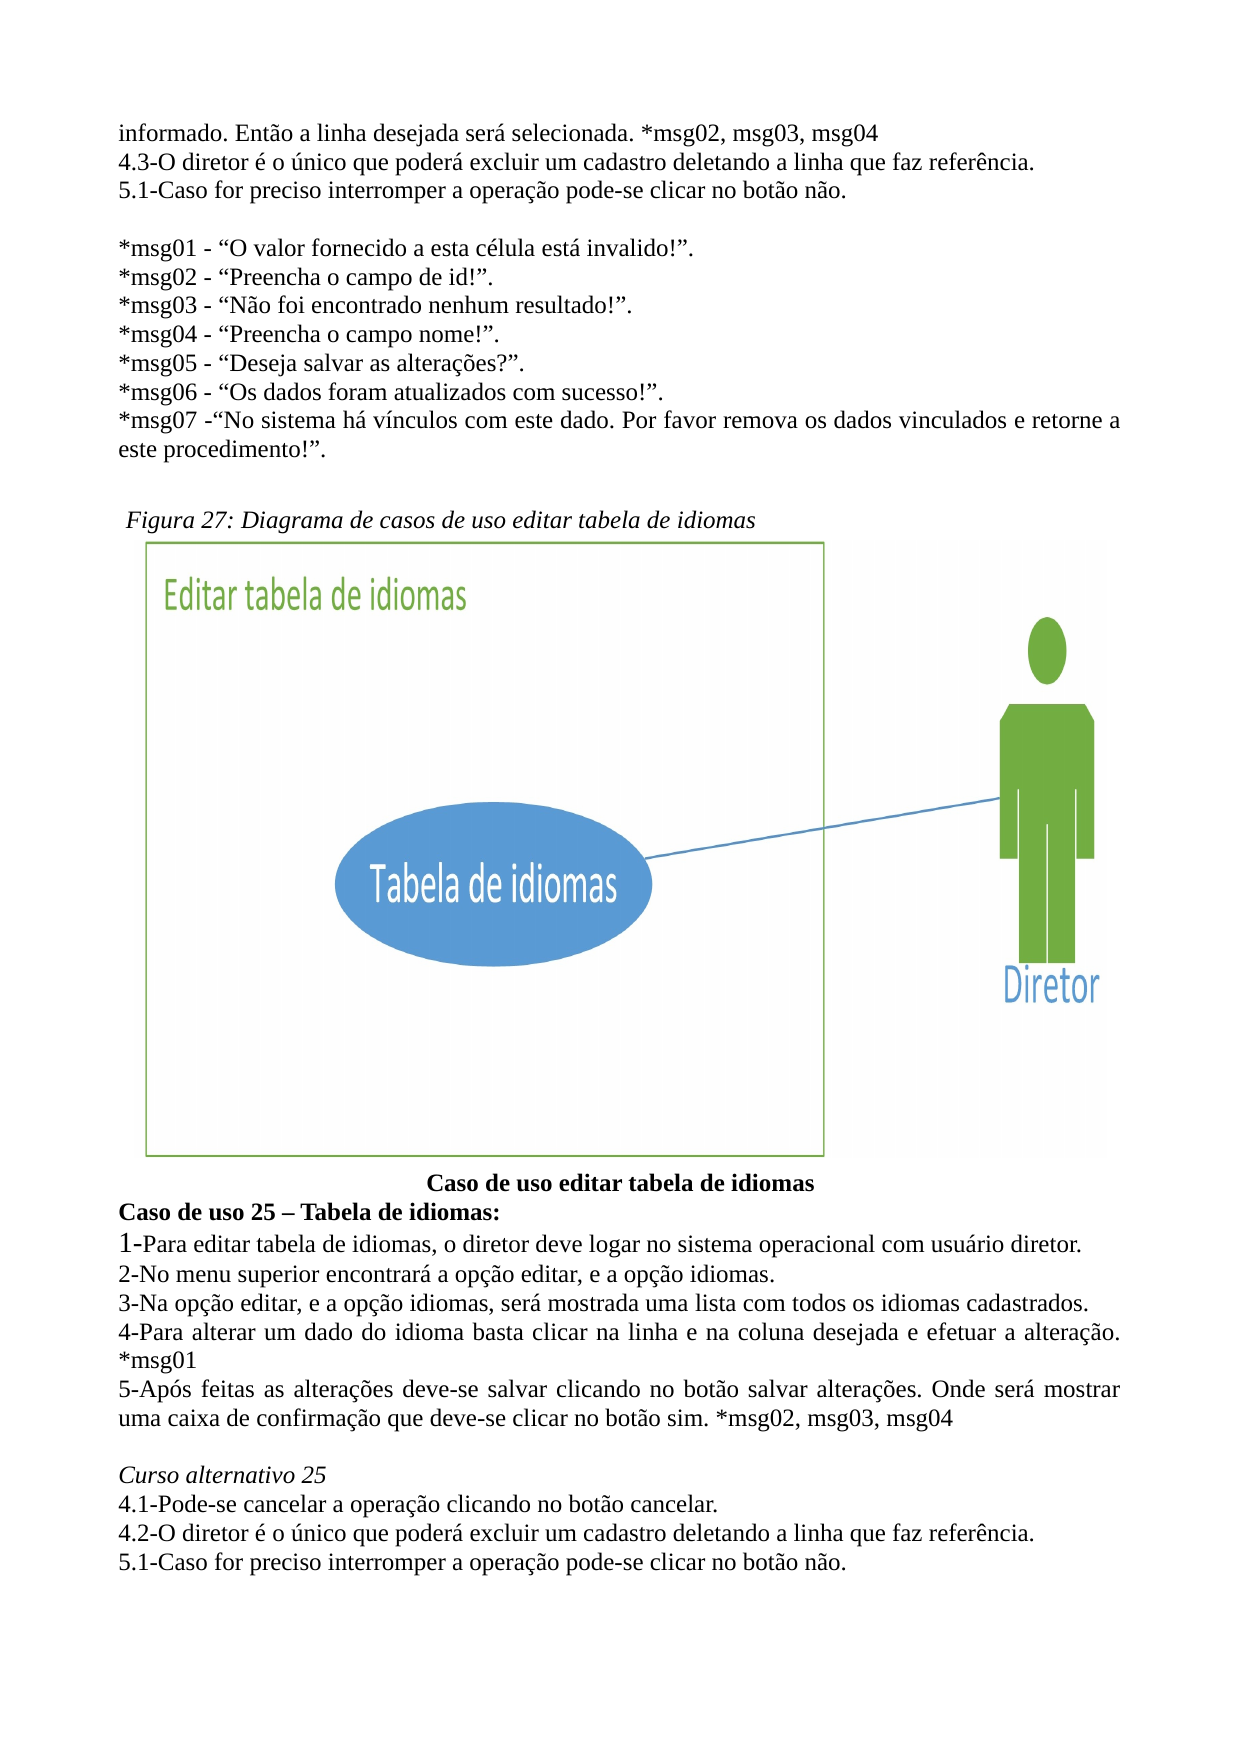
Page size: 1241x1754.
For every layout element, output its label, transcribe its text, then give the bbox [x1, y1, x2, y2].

text *msg02 - “Preencha o campo de id!”. [118, 262, 1122, 291]
text *msg05 - “Deseja salvar as alterações?”. [118, 348, 1122, 377]
text Figura 27: Diagrama de casos de uso editar tabela de idiomas [126, 505, 1115, 534]
text 5.1-Caso for preciso interromper a operação pode-se clicar no botão não. [118, 1547, 1122, 1575]
text Curso alternativo 25 [118, 1460, 1122, 1489]
text *msg07 -“No sistema há vínculos com este dado. Por favor remova os dados vinculados e retorne a este procedimento!”. [118, 406, 1122, 463]
text 4.3-O diretor é o único que poderá excluir um cadastro deletando a linha que faz referência. [118, 147, 1122, 176]
text *msg03 - “Não foi encontrado nenhum resultado!”. [118, 291, 1122, 319]
text 1-Para editar tabela de idiomas, o diretor deve logar no sistema operacional com usuário diretor. [118, 1226, 1122, 1259]
text Caso de uso 25 – Tabela de idiomas: [118, 1197, 1122, 1226]
text 2-No menu superior encontrará a opção editar, e a opção idiomas. [118, 1259, 1122, 1288]
text *msg01 - “O valor fornecido a esta célula está invalido!”. [118, 233, 1122, 262]
text 4.1-Pode-se cancelar a operação clicando no botão cancelar. [118, 1489, 1122, 1518]
text Caso de uso editar tabela de idiomas [118, 492, 1122, 1197]
picture [133, 540, 1107, 1158]
text 3-Na opção editar, e a opção idiomas, será mostrada uma lista com todos os idiomas cadastrados. [118, 1288, 1122, 1317]
text informado. Então a linha desejada será selecionada. *msg02, msg03, msg04 [118, 118, 1122, 147]
text 4-Para alterar um dado do idioma basta clicar na linha e na coluna desejada e efetuar a alteração. *msg01 [118, 1317, 1122, 1374]
text *msg06 - “Os dados foram atualizados com sucesso!”. [118, 377, 1122, 406]
text 5-Após feitas as alterações deve-se salvar clicando no botão salvar alterações. Onde será mostrar uma caixa de confirmação que deve-se clicar no botão sim. *msg02, msg03, msg04 [118, 1374, 1122, 1432]
text *msg04 - “Preencha o campo nome!”. [118, 319, 1122, 348]
text 4.2-O diretor é o único que poderá excluir um cadastro deletando a linha que faz referência. [118, 1518, 1122, 1547]
text 5.1-Caso for preciso interromper a operação pode-se clicar no botão não. [118, 176, 1122, 204]
